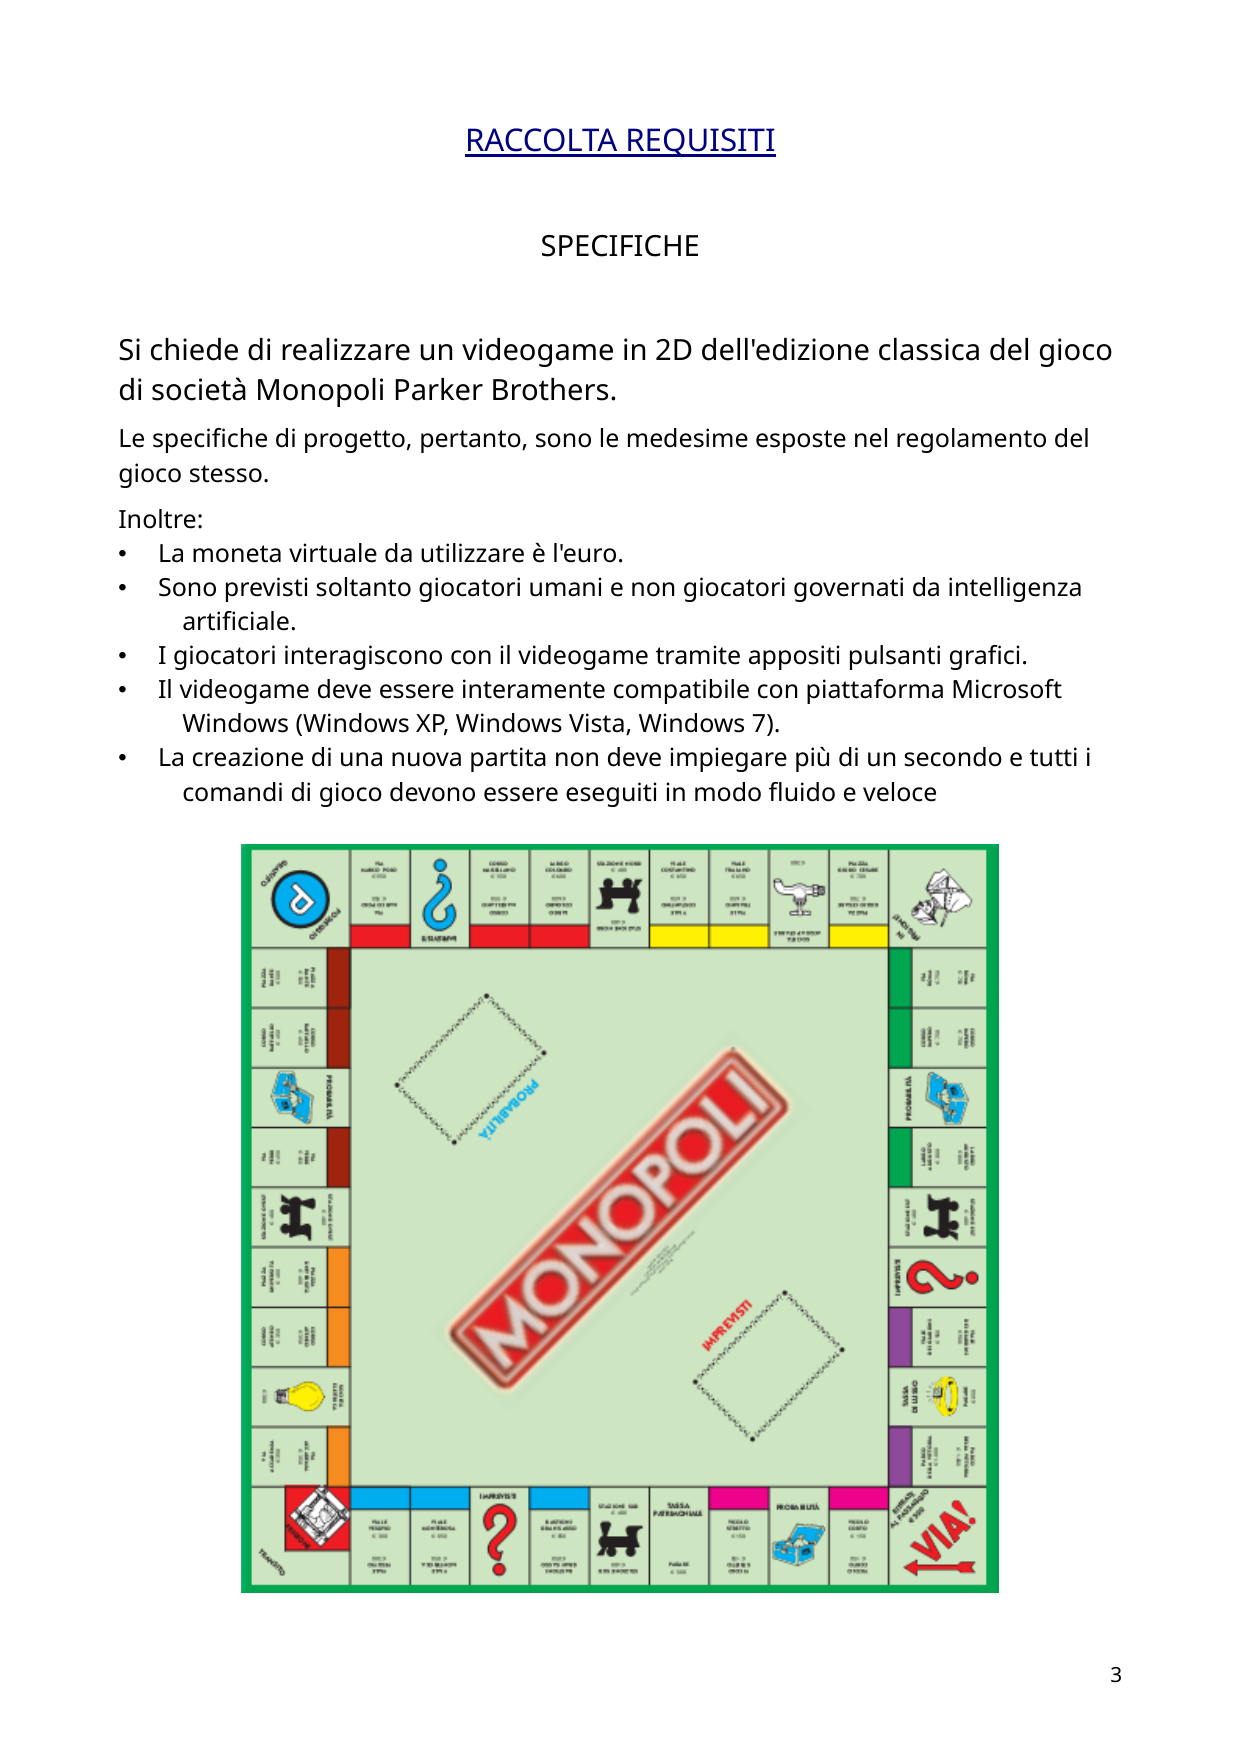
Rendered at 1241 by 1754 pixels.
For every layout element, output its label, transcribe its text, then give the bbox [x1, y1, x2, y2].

text RACCOLTA REQUISITI [118, 118, 1122, 161]
text Le specifiche di progetto, pertanto, sono le medesime esposte nel regolamento del gioco stesso. [118, 421, 1122, 489]
text Inoltre: [118, 502, 1122, 536]
list I giocatori interagiscono con il videogame tramite appositi pulsanti grafici. [118, 638, 1122, 672]
list La creazione di una nuova partita non deve impiegare più di un secondo e tutti i comandi di gioco devono essere eseguiti in modo fluido e veloce [118, 740, 1122, 808]
picture [241, 844, 999, 1593]
list Il videogame deve essere interamente compatibile con piattaforma Microsoft Windows (Windows XP, Windows Vista, Windows 7). [118, 672, 1122, 740]
list La moneta virtuale da utilizzare è l'euro. [118, 536, 1122, 570]
text SPECIFICHE [118, 225, 1122, 265]
text Si chiede di realizzare un videogame in 2D dell'edizione classica del gioco di società Monopoli Parker Brothers. [118, 329, 1122, 409]
list Sono previsti soltanto giocatori umani e non giocatori governati da intelligenza artificiale. [118, 570, 1122, 638]
